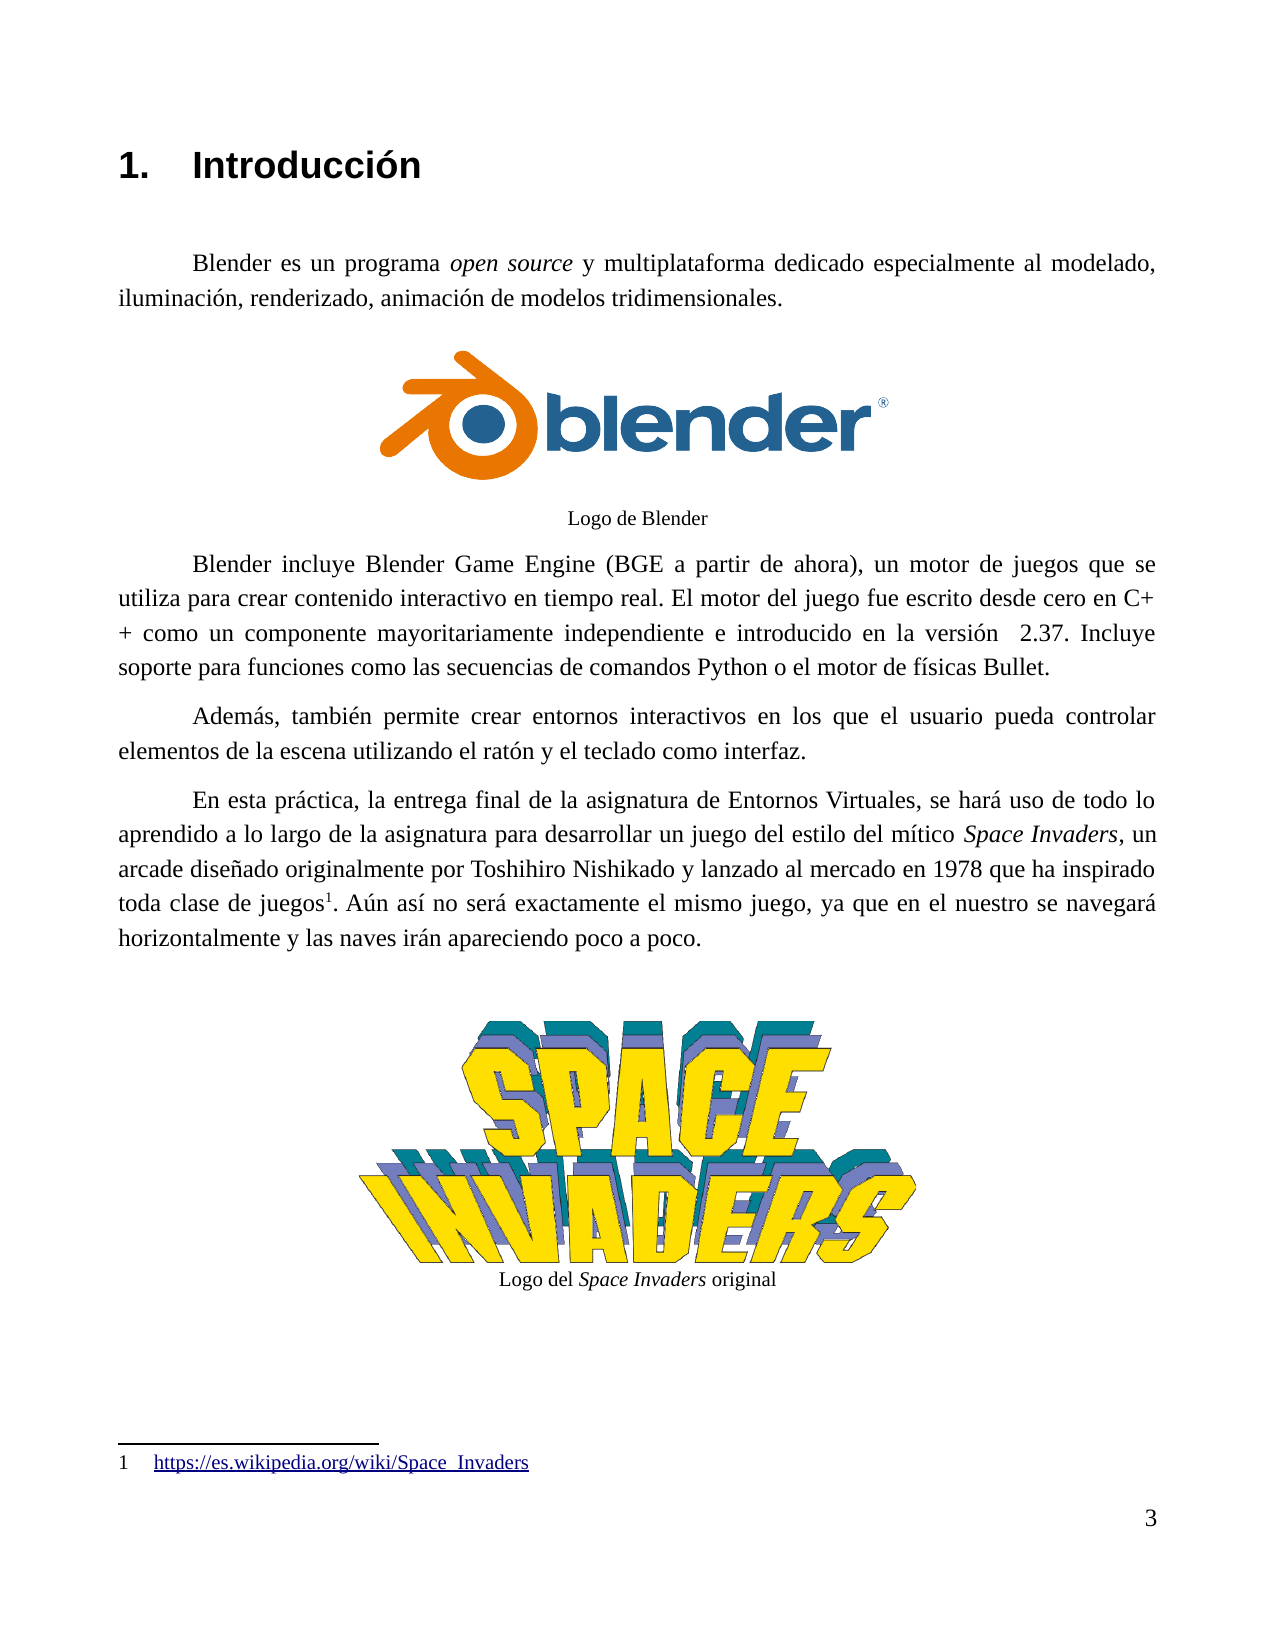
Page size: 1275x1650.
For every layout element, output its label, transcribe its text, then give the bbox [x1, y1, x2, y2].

picture [361, 331, 914, 501]
text Blender es un programa open source y multiplataforma dedicado especialmente al modelado, iluminación, renderizado, animación de modelos tridimensionales. [118, 248, 1157, 312]
text Blender incluye Blender Game Engine (BGE a partir de ahora), un motor de juegos que se utiliza para crear contenido interactivo en tiempo real. El motor del juego fue escrito desde cero en C++ como un componente mayoritariamente independiente e introducido en la versión 2.37. Incluye soporte para funciones como las secuencias de comandos Python o el motor de físicas Bullet. [118, 549, 1157, 681]
text Logo de Blender [118, 332, 1157, 529]
subtitle 1. Introducción [118, 143, 1157, 187]
text Logo del Space Invaders original [118, 1021, 1157, 1291]
text En esta práctica, la entrega final de la asignatura de Entornos Virtuales, se hará uso de todo lo aprendido a lo largo de la asignatura para desarrollar un juego del estilo del mítico Space Invaders, un arcade diseñado originalmente por Toshihiro Nishikado y lanzado al mercado en 1978 que ha inspirado toda clase de juegos. Aún así no será exactamente el mismo juego, ya que en el nuestro se navegará horizontalmente y las naves irán apareciendo poco a poco. [118, 785, 1157, 952]
text https://es.wikipedia.org/wiki/Space_Invaders [118, 1449, 1157, 1474]
picture [358, 1021, 917, 1263]
text Además, también permite crear entornos interactivos en los que el usuario pueda controlar elementos de la escena utilizando el ratón y el teclado como interfaz. [118, 701, 1157, 765]
